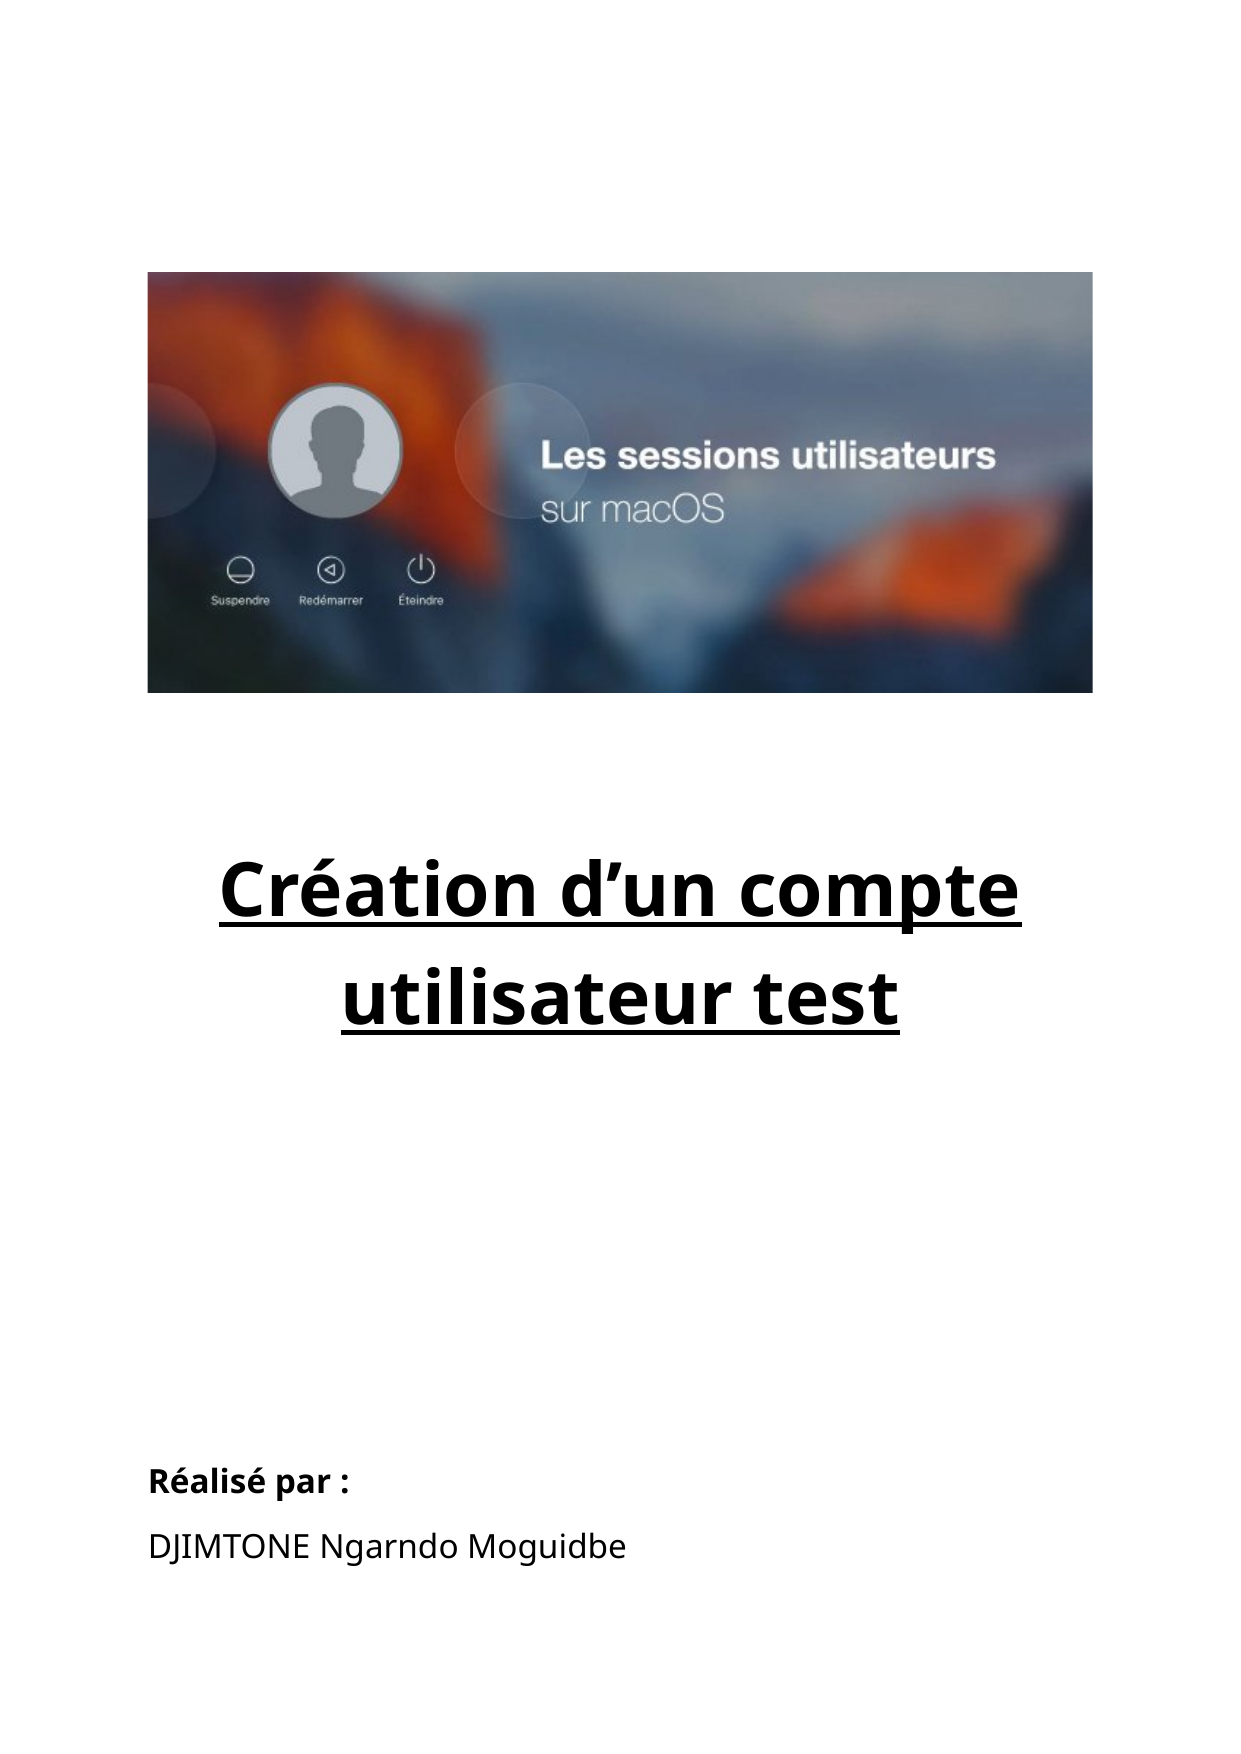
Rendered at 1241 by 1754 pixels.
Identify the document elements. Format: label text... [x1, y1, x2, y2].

text Création d’un compte utilisateur test [148, 836, 1093, 1046]
text DJIMTONE Ngarndo Moguidbe [148, 1523, 1093, 1568]
text Réalisé par : [148, 1458, 1093, 1503]
